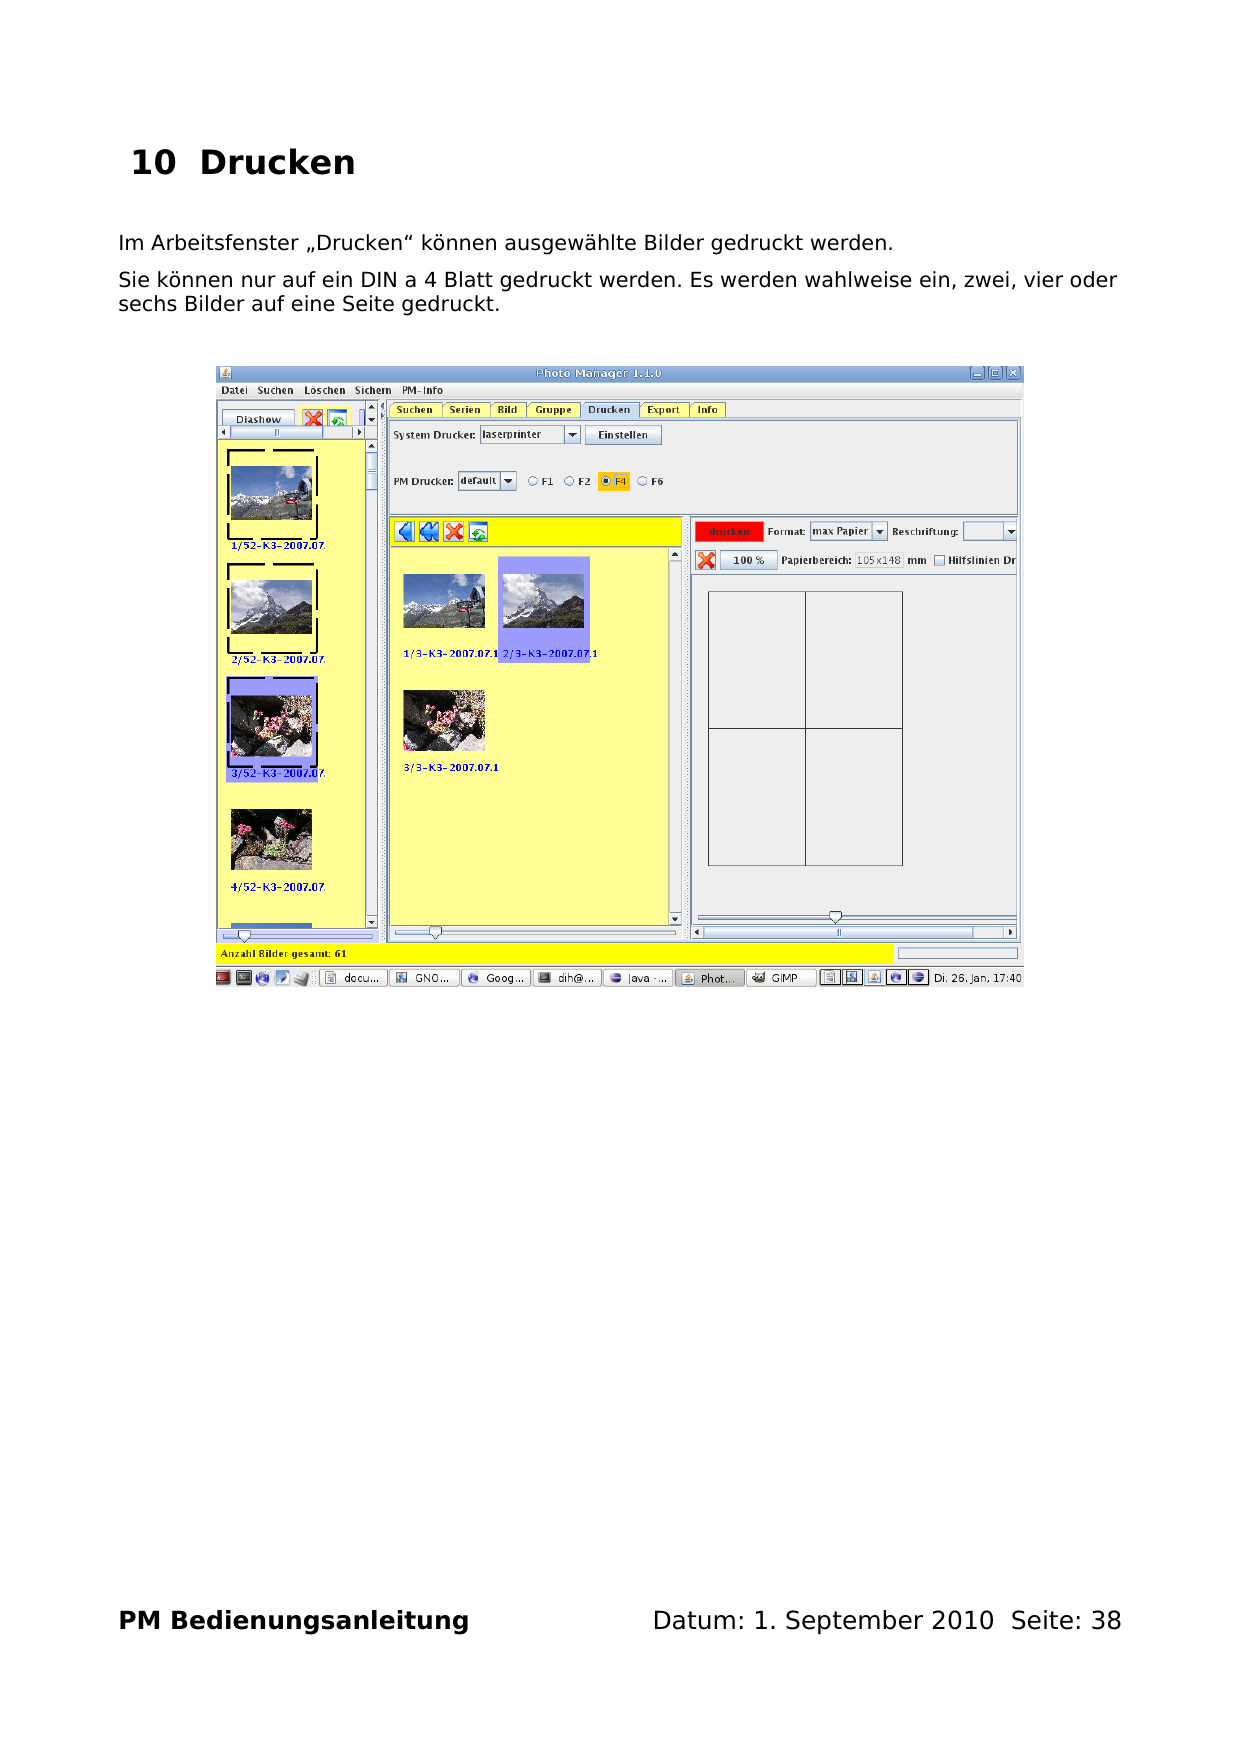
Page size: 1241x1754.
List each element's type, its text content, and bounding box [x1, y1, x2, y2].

picture [216, 366, 1024, 987]
subtitle Drucken [130, 143, 1122, 182]
text Im Arbeitsfenster „Drucken“ können ausgewählte Bilder gedruckt werden. [118, 231, 1122, 256]
text Sie können nur auf ein DIN a 4 Blatt gedruckt werden. Es werden wahlweise ein, zwei, vier oder sechs Bilder auf eine Seite gedruckt. [118, 268, 1122, 317]
